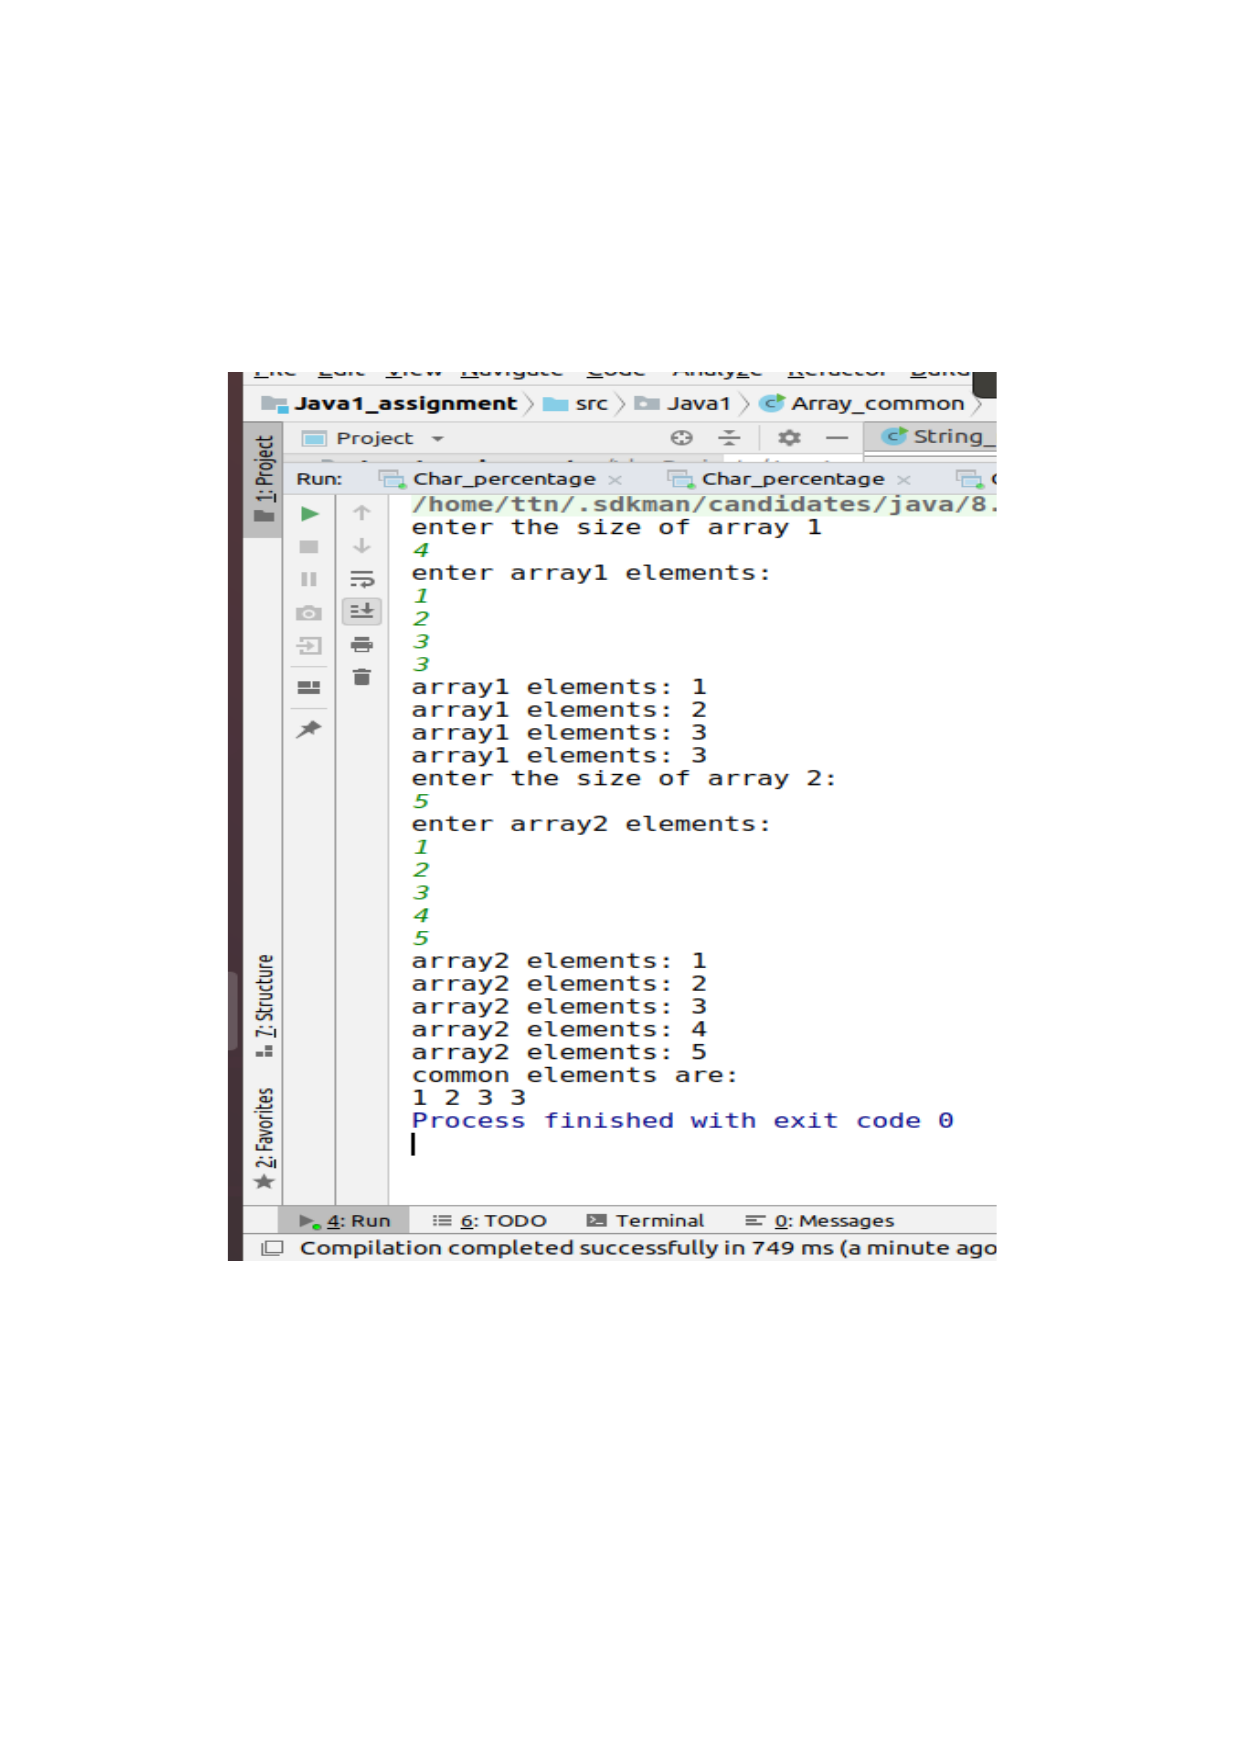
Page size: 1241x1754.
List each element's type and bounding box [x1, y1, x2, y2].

picture [227, 372, 332, 1261]
